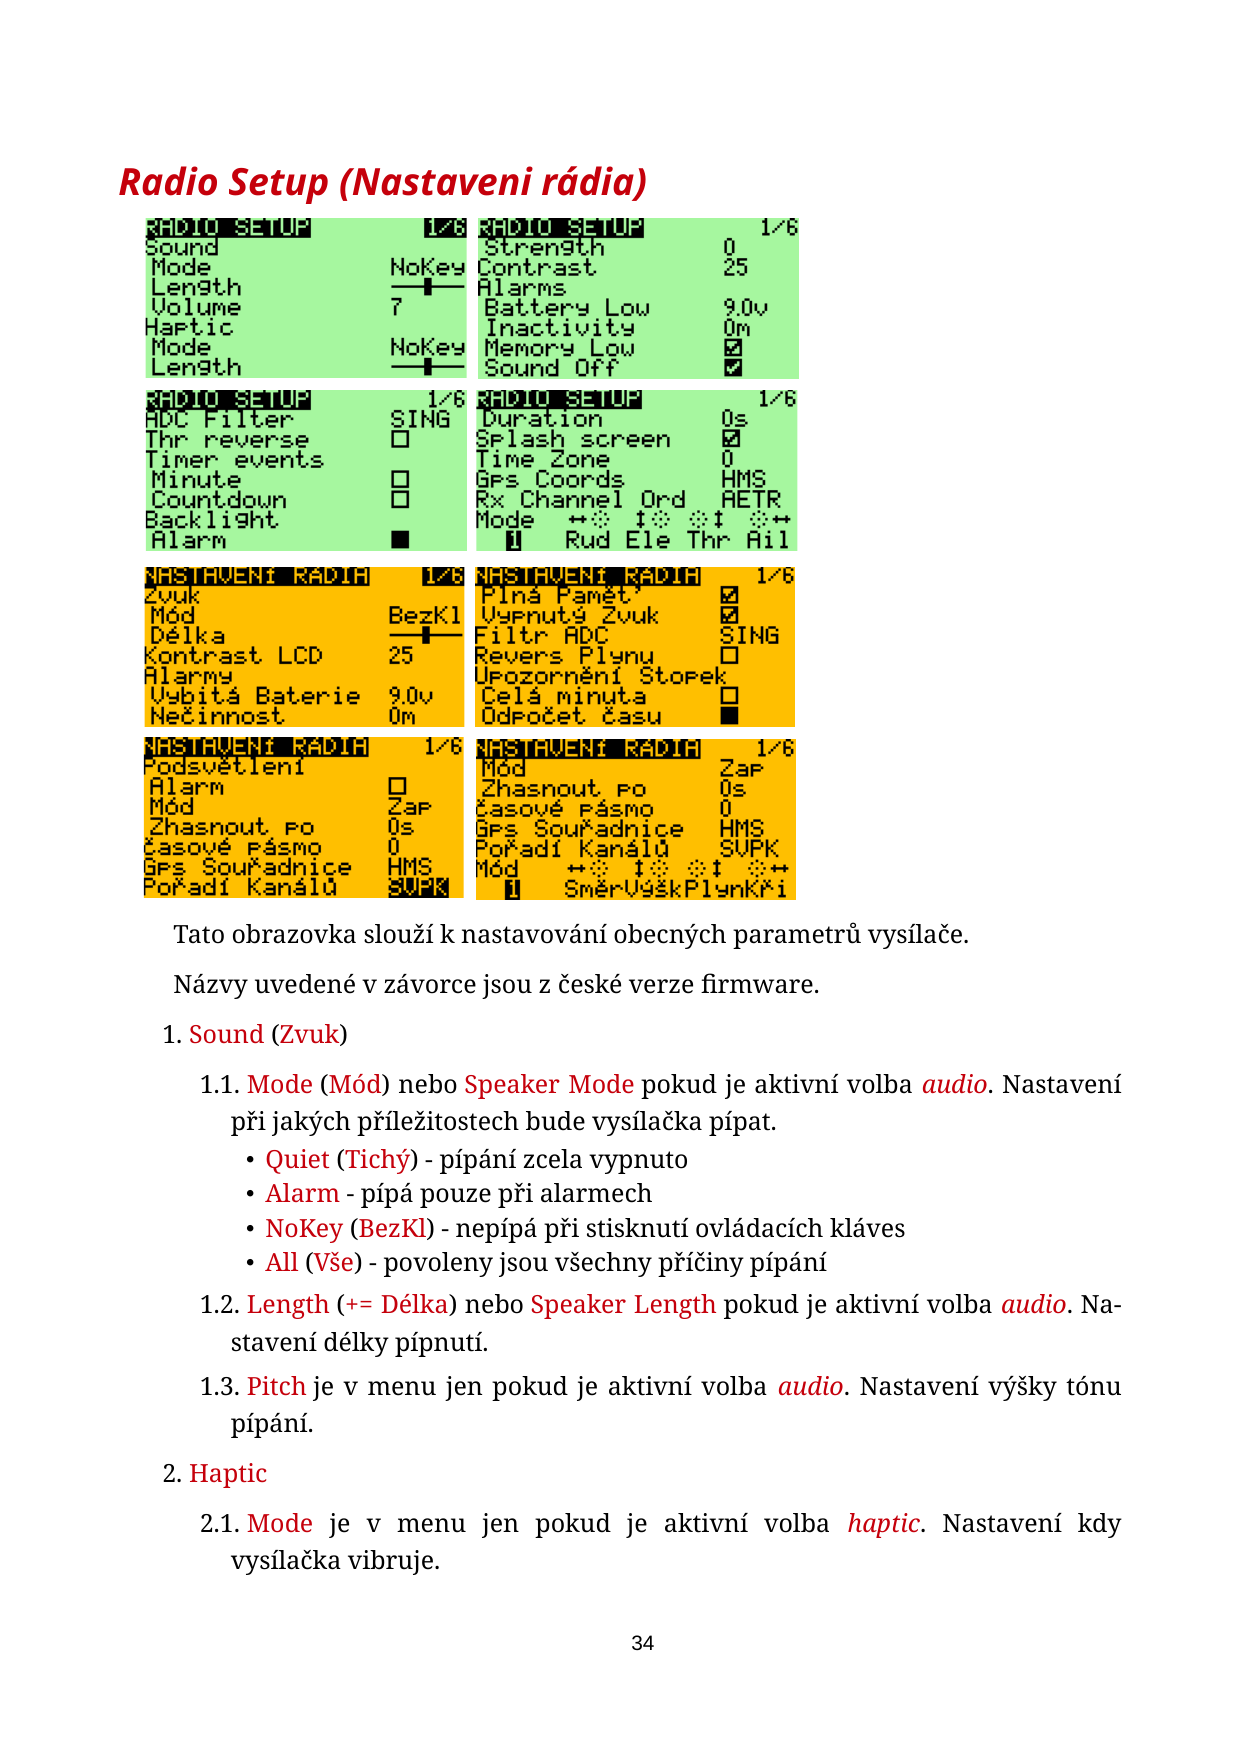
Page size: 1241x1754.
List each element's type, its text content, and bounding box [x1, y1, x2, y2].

list Length (+= Délka) nebo Speaker Length pokud je aktivní volba audio. Na­stavení délky pípnutí. [193, 1287, 1122, 1359]
picture [476, 739, 796, 900]
list Pitch je v menu jen pokud je aktivní volba audio. Nastavení výšky tónu pí­pání. [193, 1368, 1122, 1440]
list Sound (Zvuk) [156, 1017, 1122, 1051]
picture [478, 218, 799, 379]
picture [145, 218, 467, 378]
text Tato obrazovka slouží k nastavování obecných parametrů vysílače. [118, 230, 1122, 951]
picture [143, 737, 464, 898]
list All (Vše) - povoleny jsou všechny příčiny pípání [246, 1244, 1122, 1278]
text Názvy uvedené v závorce jsou z české verze firmware. [118, 967, 1122, 1001]
list Mode je v menu jen pokud je aktivní volba haptic. Nastavení kdy vysílačka vibruje. [193, 1506, 1122, 1577]
picture [144, 567, 465, 727]
list Alarm - pípá pouze při alarmech [246, 1176, 1122, 1210]
picture [145, 390, 467, 551]
picture [475, 567, 795, 727]
subtitle Radio Setup (Nastaveni rádia) [118, 155, 1122, 206]
picture [476, 390, 798, 551]
list Haptic [156, 1456, 1122, 1490]
list Quiet (Tichý) - pípání zcela vypnuto [246, 1142, 1122, 1176]
list Mode (Mód) nebo Speaker Mode pokud je aktivní volba audio. Nasta­vení při ja­kých příležitostech bude vysílačka pípat. [193, 1067, 1122, 1138]
list NoKey (BezKl) - nepípá při stisknutí ovládacích kláves [246, 1210, 1122, 1244]
